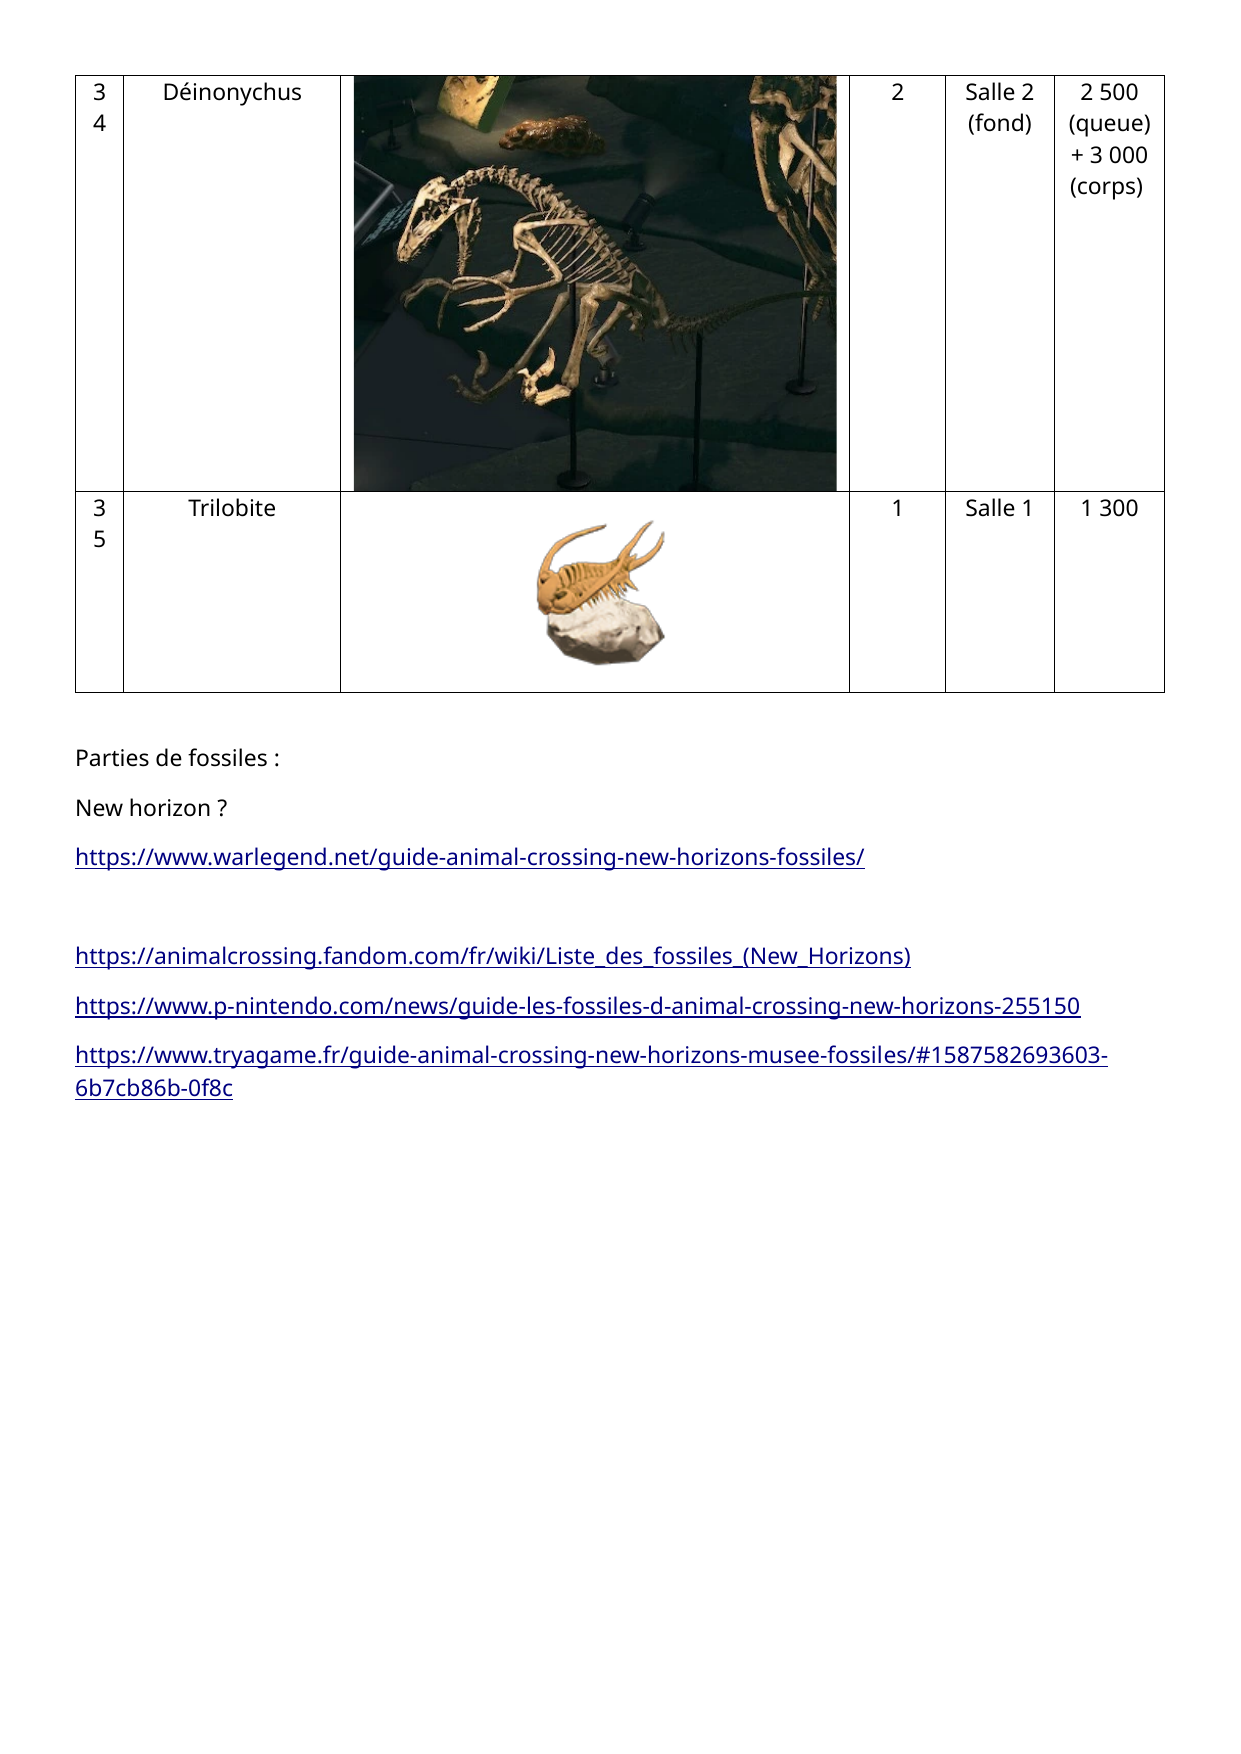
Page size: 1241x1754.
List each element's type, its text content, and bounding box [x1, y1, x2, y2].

table_cell 2 500 (queue) + 3 000 (corps) [1055, 76, 1164, 491]
text Parties de fossiles : [75, 742, 1165, 774]
text https://www.warlegend.net/guide-animal-crossing-new-horizons-fossiles/ [75, 841, 1165, 873]
text New horizon ? [75, 792, 1165, 823]
table_cell Déinonychus [124, 76, 340, 491]
table_cell 1 [850, 492, 945, 692]
table_cell 35 [76, 492, 123, 692]
table_cell [341, 492, 849, 692]
table_cell [837, 76, 849, 491]
text https://animalcrossing.fandom.com/fr/wiki/Liste_des_fossiles_(New_Horizons) [75, 940, 1165, 972]
table_cell Salle 2 (fond) [946, 76, 1054, 491]
table_cell 1 300 [1055, 492, 1164, 692]
table_cell Trilobite [124, 492, 340, 692]
text https://www.tryagame.fr/guide-animal-crossing-new-horizons-musee-fossiles/#1587582693603-6b7cb86b-0f8c [75, 1039, 1165, 1103]
text https://www.p-nintendo.com/news/guide-les-fossiles-d-animal-crossing-new-horizons-255150 [75, 990, 1165, 1021]
table_cell [341, 76, 353, 491]
table_cell 2 [850, 76, 945, 491]
table_cell Salle 1 [946, 492, 1054, 692]
table_cell 34 [76, 76, 123, 491]
